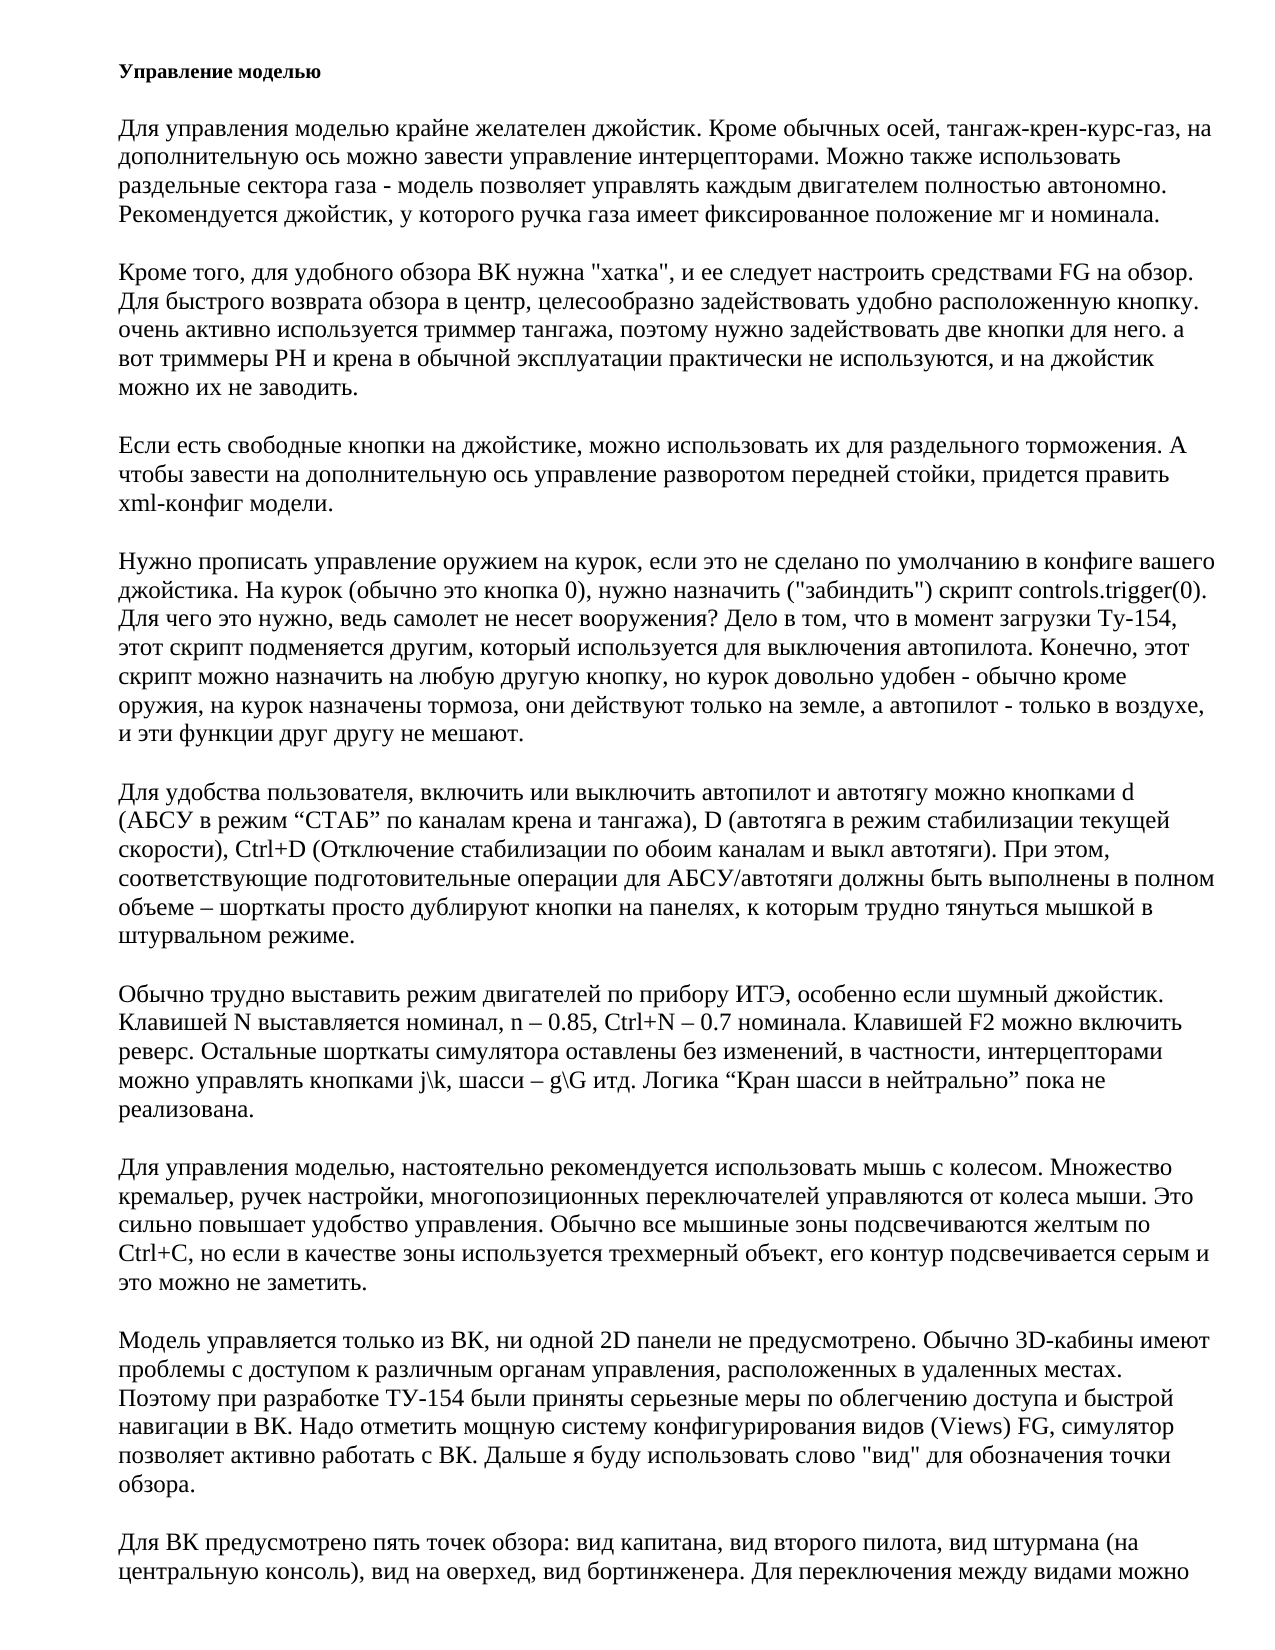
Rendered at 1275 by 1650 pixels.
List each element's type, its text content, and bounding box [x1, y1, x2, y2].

text Модель управляется только из ВК, ни одной 2D панели не предусмотрено. Обычно 3D-кабины имеют проблемы с доступом к различным органам управления, расположенных в удаленных местах. Поэтому при разработке ТУ-154 были приняты серьезные меры по облегчению доступа и быстрой навигации в ВК. Надо отметить мощную систему конфигурирования видов (Views) FG, симулятор позволяет активно работать с ВК. Дальше я буду использовать слово "вид" для обозначения точки обзора. [118, 1325, 1216, 1498]
text Обычно трудно выставить режим двигателей по прибору ИТЭ, особенно если шумный джойстик. Клавишей N выставляется номинал, n – 0.85, Ctrl+N – 0.7 номинала. Клавишей F2 можно включить реверс. Остальные шорткаты симулятора оставлены без изменений, в частности, интерцепторами можно управлять кнопками j\k, шасси – g\G итд. Логика “Кран шасси в нейтрально” пока не реализована. [118, 979, 1216, 1122]
text Для ВК предусмотрено пять точек обзора: вид капитана, вид второго пилота, вид штурмана (на центральную консоль), вид на оверхед, вид бортинженера. Для переключения между видами можно [118, 1527, 1216, 1585]
subtitle Управление моделью [118, 59, 1216, 83]
text Для управления моделью, настоятельно рекомендуется использовать мышь с колесом. Множество кремальер, ручек настройки, многопозиционных переключателей управляются от колеса мыши. Это сильно повышает удобство управления. Обычно все мышиные зоны подсвечиваются желтым по Ctrl+C, но если в качестве зоны используется трехмерный объект, его контур подсвечивается серым и это можно не заметить. [118, 1152, 1216, 1296]
text Для управления моделью крайне желателен джойстик. Кроме обычных осей, тангаж-крен-курс-газ, на дополнительную ось можно завести управление интерцепторами. Можно также использовать раздельные сектора газа - модель позволяет управлять каждым двигателем полностью автономно. Рекомендуется джойстик, у которого ручка газа имеет фиксированное положение мг и номинала. [118, 113, 1216, 228]
text Если есть свободные кнопки на джойстике, можно использовать их для раздельного торможения. А чтобы завести на дополнительную ось управление разворотом передней стойки, придется править xml-конфиг модели. [118, 430, 1216, 517]
text Нужно прописать управление оружием на курок, если это не сделано по умолчанию в конфиге вашего джойстика. На курок (обычно это кнопка 0), нужно назначить ("забиндить") скрипт controls.trigger(0). Для чего это нужно, ведь самолет не несет вооружения? Дело в том, что в момент загрузки Ту-154, этот скрипт подменяется другим, который используется для выключения автопилота. Конечно, этот скрипт можно назначить на любую другую кнопку, но курок довольно удобен - обычно кроме оружия, на курок назначены тормоза, они действуют только на земле, а автопилот - только в воздухе, и эти функции друг другу не мешают. [118, 546, 1216, 747]
text Кроме того, для удобного обзора ВК нужна "хатка", и ее следует настроить средствами FG на обзор. Для быстрого возврата обзора в центр, целесообразно задействовать удобно расположенную кнопку. очень активно используется триммер тангажа, поэтому нужно задействовать две кнопки для него. а вот триммеры РН и крена в обычной эксплуатации практически не используются, и на джойстик можно их не заводить. [118, 257, 1216, 401]
text Для удобства пользователя, включить или выключить автопилот и автотягу можно кнопками d (АБСУ в режим “СТАБ” по каналам крена и тангажа), D (автотяга в режим стабилизации текущей скорости), Ctrl+D (Отключение стабилизации по обоим каналам и выкл автотяги). При этом, соответствующие подготовительные операции для АБСУ/автотяги должны быть выполнены в полном объеме – шорткаты просто дублируют кнопки на панелях, к которым трудно тянуться мышкой в штурвальном режиме. [118, 777, 1216, 949]
